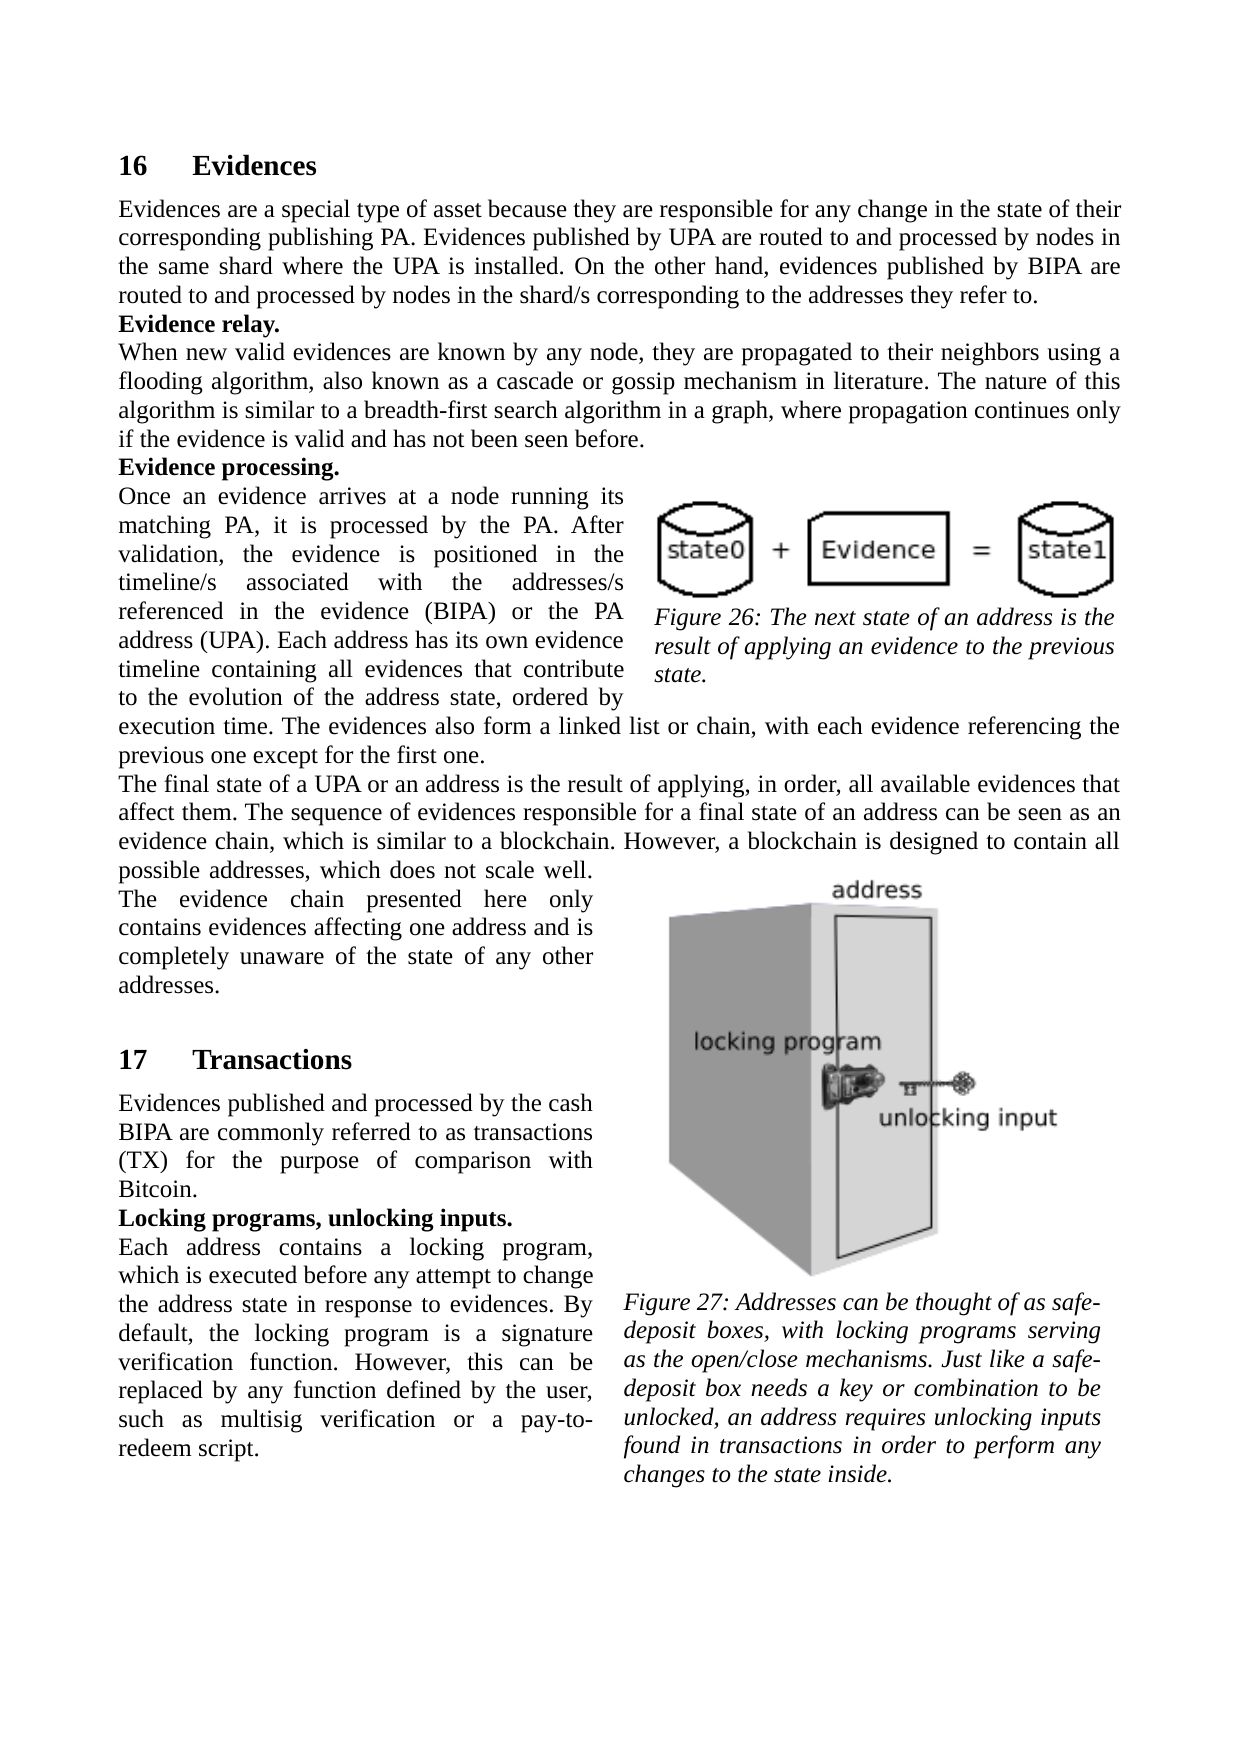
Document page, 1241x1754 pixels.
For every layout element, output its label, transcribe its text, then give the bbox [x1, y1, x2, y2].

text Evidence processing. [118, 452, 1122, 481]
text Locking programs, unlocking inputs. [118, 1203, 623, 1232]
text Evidence relay. [118, 309, 1122, 337]
subtitle Transactions [118, 1042, 623, 1076]
text Evidences published and processed by the cash BIPA are commonly referred to as transactions (TX) for the purpose of comparison with Bitcoin. [118, 1088, 623, 1203]
text Once an evidence arrives at a node running its matching PA, it is processed by the PA. After validation, the evidence is positioned in the timeline/s associated with the addresses/s referenced in the evidence (BIPA) or the PA address (UPA). Each address has its own evidence timeline containing all evidences that contribute to the evolution of the address state, ordered by execution time. The evidences also form a linked list or chain, with each evidence referencing the previous one except for the first one. [118, 481, 1122, 769]
text The final state of a UPA or an address is the result of applying, in order, all available evidences that affect them. The sequence of evidences responsible for a final state of an address can be seen as an evidence chain, which is similar to a blockchain. However, a blockchain is designed to contain all possible addresses, which does not scale well. The evidence chain presented here only contains evidences affecting one address and is completely unaware of the state of any other addresses. [118, 769, 1122, 999]
text Figure 27: Addresses can be thought of as safe-deposit boxes, with locking programs serving as the open/close mechanisms. Just like a safe-deposit box needs a key or combination to be unlocked, an address requires unlocking inputs found in transactions in order to perform any changes to the state inside. [623, 870, 1101, 1488]
subtitle Evidences [118, 148, 1122, 181]
picture [659, 870, 1066, 1287]
text Figure 26: The next state of an address is the result of applying an evidence to the previous state. [654, 602, 1115, 688]
text Each address contains a locking program, which is executed before any attempt to change the address state in response to evidences. By default, the locking program is a signature verification function. However, this can be replaced by any function defined by the user, such as multisig verification or a pay-to-redeem script. [118, 1232, 623, 1462]
subtitle [1101, 1042, 1122, 1076]
picture [654, 498, 1116, 602]
text Evidences are a special type of asset because they are responsible for any change in the state of their corresponding publishing PA. Evidences published by UPA are routed to and processed by nodes in the same shard where the UPA is installed. On the other hand, evidences published by BIPA are routed to and processed by nodes in the shard/s corresponding to the addresses they refer to. [118, 194, 1122, 309]
text When new valid evidences are known by any node, they are propagated to their neighbors using a flooding algorithm, also known as a cascade or gossip mechanism in literature. The nature of this algorithm is similar to a breadth-first search algorithm in a graph, where propagation continues only if the evidence is valid and has not been seen before. [118, 337, 1122, 452]
